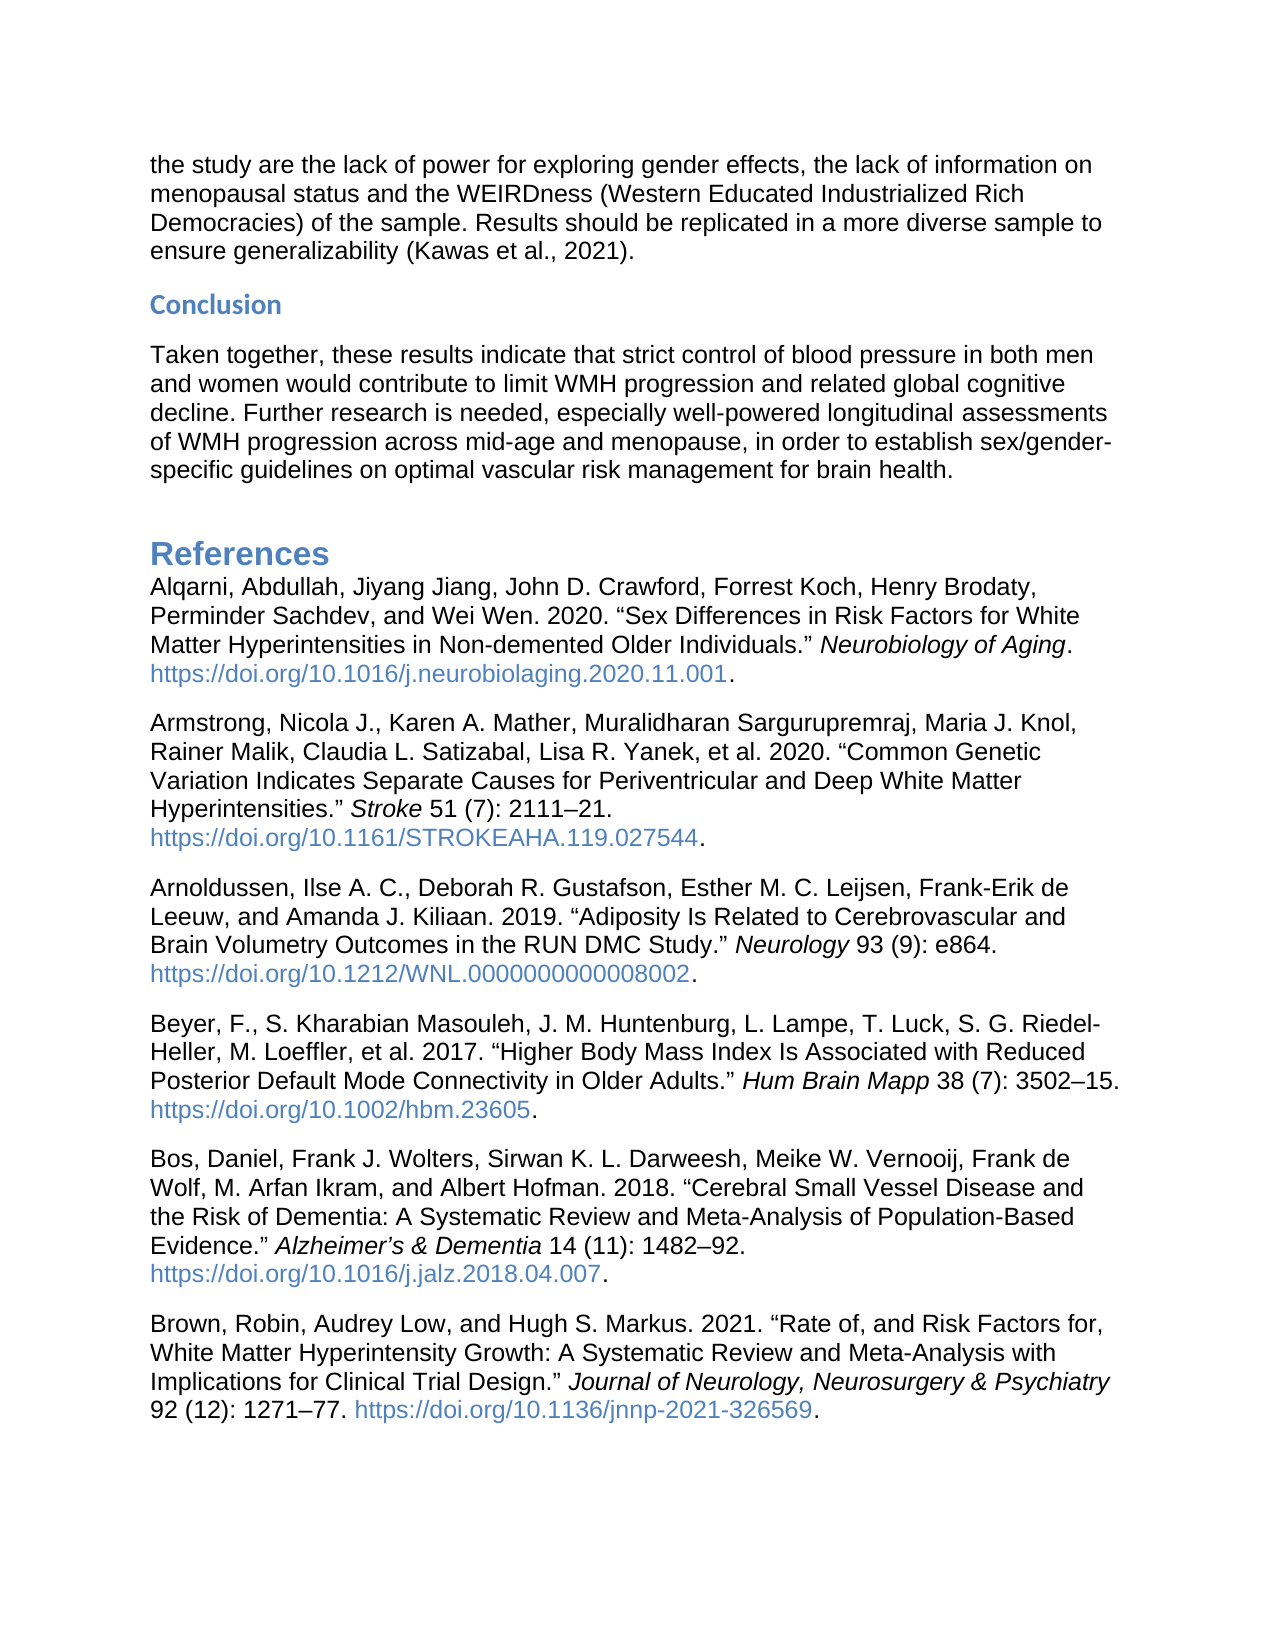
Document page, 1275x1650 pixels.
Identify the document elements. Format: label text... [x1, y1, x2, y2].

text the study are the lack of power for exploring gender effects, the lack of information on menopausal status and the WEIRDness (Western Educated Industrialized Rich Democracies) of the sample. Results should be replicated in a more diverse sample to ensure generalizability (Kawas et al., 2021). [150, 150, 1125, 265]
text Brown, Robin, Audrey Low, and Hugh S. Markus. 2021. “Rate of, and Risk Factors for, White Matter Hyperintensity Growth: A Systematic Review and Meta-Analysis with Implications for Clinical Trial Design.” Journal of Neurology, Neurosurgery & Psychiatry 92 (12): 1271–77. https://doi.org/10.1136/jnnp-2021-326569. [150, 1309, 1125, 1424]
text Taken together, these results indicate that strict control of blood pressure in both men and women would contribute to limit WMH progression and related global cognitive decline. Further research is needed, especially well-powered longitudinal assessments of WMH progression across mid-age and menopause, in order to establish sex/gender-specific guidelines on optimal vascular risk management for brain health. [150, 340, 1125, 484]
text Alqarni, Abdullah, Jiyang Jiang, John D. Crawford, Forrest Koch, Henry Brodaty, Perminder Sachdev, and Wei Wen. 2020. “Sex Differences in Risk Factors for White Matter Hyperintensities in Non-demented Older Individuals.” Neurobiology of Aging. https://doi.org/10.1016/j.neurobiolaging.2020.11.001. [150, 572, 1125, 687]
text Armstrong, Nicola J., Karen A. Mather, Muralidharan Sargurupremraj, Maria J. Knol, Rainer Malik, Claudia L. Satizabal, Lisa R. Yanek, et al. 2020. “Common Genetic Variation Indicates Separate Causes for Periventricular and Deep White Matter Hyperintensities.” Stroke 51 (7): 2111–21. https://doi.org/10.1161/STROKEAHA.119.027544. [150, 708, 1125, 852]
subtitle References [150, 534, 1125, 572]
text Bos, Daniel, Frank J. Wolters, Sirwan K. L. Darweesh, Meike W. Vernooij, Frank de Wolf, M. Arfan Ikram, and Albert Hofman. 2018. “Cerebral Small Vessel Disease and the Risk of Dementia: A Systematic Review and Meta-Analysis of Population-Based Evidence.” Alzheimer’s & Dementia 14 (11): 1482–92. https://doi.org/10.1016/j.jalz.2018.04.007. [150, 1144, 1125, 1288]
text Arnoldussen, Ilse A. C., Deborah R. Gustafson, Esther M. C. Leijsen, Frank-Erik de Leeuw, and Amanda J. Kiliaan. 2019. “Adiposity Is Related to Cerebrovascular and Brain Volumetry Outcomes in the RUN DMC Study.” Neurology 93 (9): e864. https://doi.org/10.1212/WNL.0000000000008002. [150, 873, 1125, 988]
subtitle Conclusion [150, 286, 1125, 321]
text Beyer, F., S. Kharabian Masouleh, J. M. Huntenburg, L. Lampe, T. Luck, S. G. Riedel-Heller, M. Loeffler, et al. 2017. “Higher Body Mass Index Is Associated with Reduced Posterior Default Mode Connectivity in Older Adults.” Hum Brain Mapp 38 (7): 3502–15. https://doi.org/10.1002/hbm.23605. [150, 1009, 1125, 1124]
